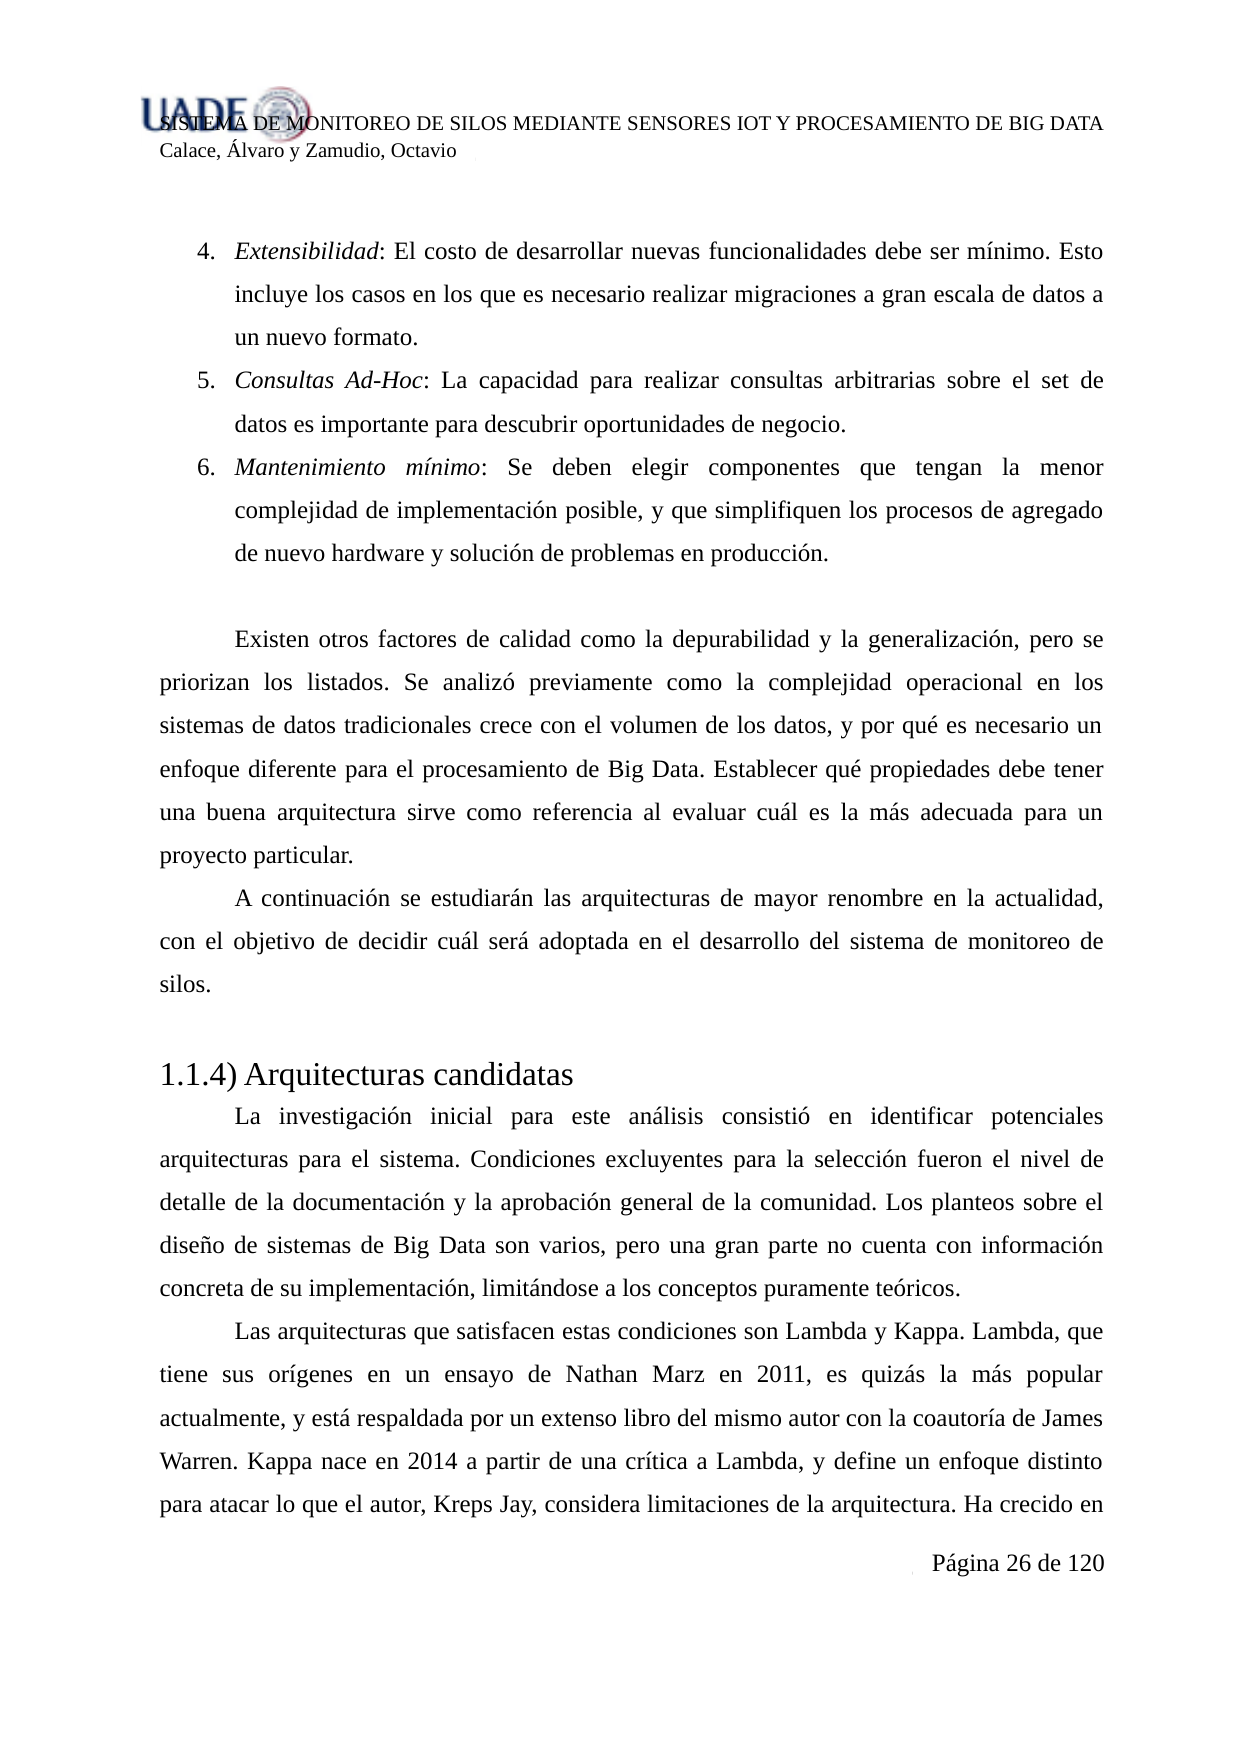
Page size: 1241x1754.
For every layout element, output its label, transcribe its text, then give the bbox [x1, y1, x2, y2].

subtitle 1.1.4) Arquitecturas candidatas [159, 1054, 1104, 1092]
picture [140, 86, 314, 146]
text Existen otros factores de calidad como la depurabilidad y la generalización, pero se priorizan los listados. Se analizó previamente como la complejidad operacional en los sistemas de datos tradicionales crece con el volumen de los datos, y por qué es necesario un enfoque diferente para el procesamiento de Big Data. Establecer qué propiedades debe tener una buena arquitectura sirve como referencia al evaluar cuál es la más adecuada para un proyecto particular. [159, 624, 1104, 869]
list Mantenimiento mínimo: Se deben elegir componentes que tengan la menor complejidad de implementación posible, y que simplifiquen los procesos de agregado de nuevo hardware y solución de problemas en producción. [197, 452, 1104, 567]
list Extensibilidad: El costo de desarrollar nuevas funcionalidades debe ser mínimo. Esto incluye los casos en los que es necesario realizar migraciones a gran escala de datos a un nuevo formato. [197, 236, 1104, 351]
text La investigación inicial para este análisis consistió en identificar potenciales arquitecturas para el sistema. Condiciones excluyentes para la selección fueron el nivel de detalle de la documentación y la aprobación general de la comunidad. Los planteos sobre el diseño de sistemas de Big Data son varios, pero una gran parte no cuenta con información concreta de su implementación, limitándose a los conceptos puramente teóricos. [159, 1101, 1104, 1302]
text A continuación se estudiarán las arquitecturas de mayor renombre en la actualidad, con el objetivo de decidir cuál será adoptada en el desarrollo del sistema de monitoreo de silos. [159, 883, 1104, 998]
list Consultas Ad-Hoc: La capacidad para realizar consultas arbitrarias sobre el set de datos es importante para descubrir oportunidades de negocio. [197, 366, 1104, 437]
text Las arquitecturas que satisfacen estas condiciones son Lambda y Kappa. Lambda, que tiene sus orígenes en un ensayo de Nathan Marz en 2011, es quizás la más popular actualmente, y está respaldada por un extenso libro del mismo autor con la coautoría de James Warren. Kappa nace en 2014 a partir de una crítica a Lambda, y define un enfoque distinto para atacar lo que el autor, Kreps Jay, considera limitaciones de la arquitectura. Ha crecido en [159, 1316, 1104, 1518]
